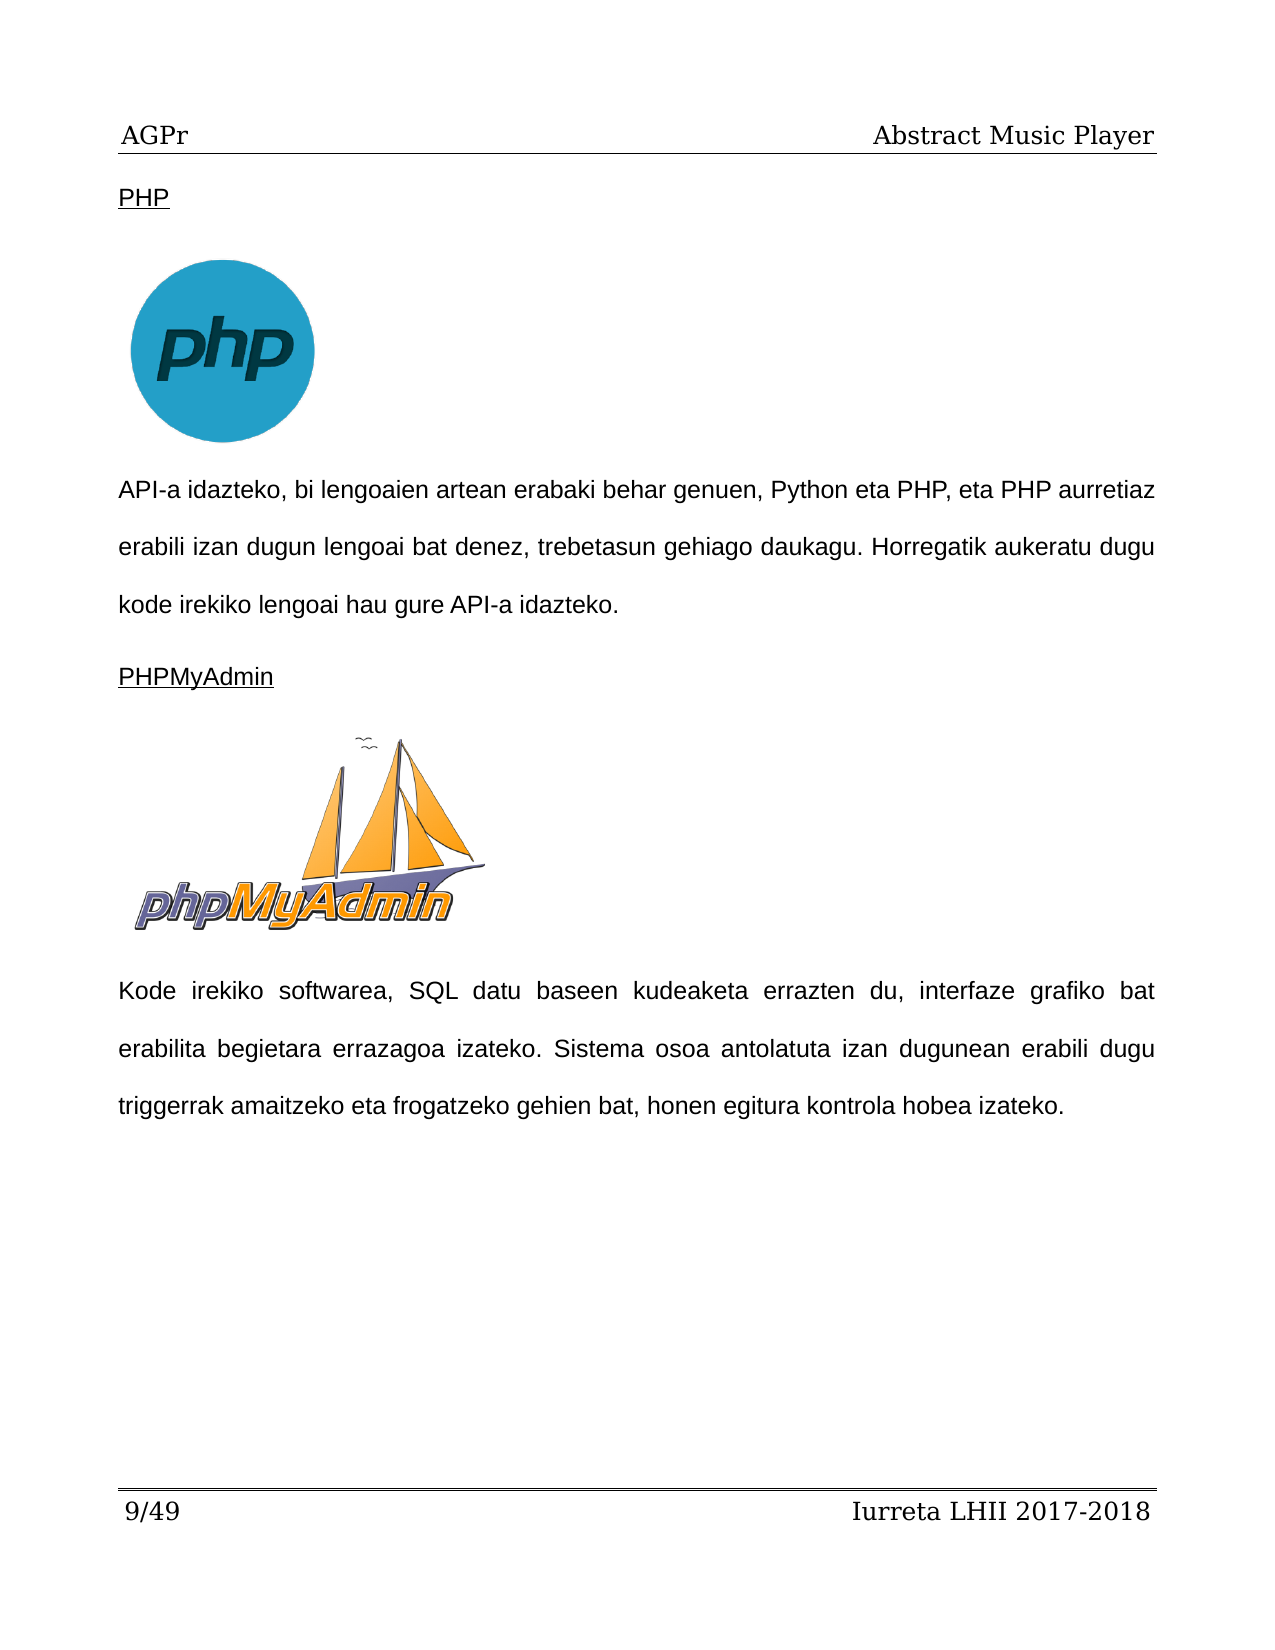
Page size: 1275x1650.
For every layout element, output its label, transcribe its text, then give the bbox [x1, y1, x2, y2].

picture [116, 719, 503, 948]
text PHPMyAdmin [118, 662, 1157, 691]
text API-a idazteko, bi lengoaien artean erabaki behar genuen, Python eta PHP, eta PHP aurretiaz erabili izan dugun lengoai bat denez, trebetasun gehiago daukagu. Horregatik aukeratu dugu kode irekiko lengoai hau gure API-a idazteko. [118, 240, 1157, 618]
text Kode irekiko softwarea, SQL datu baseen kudeaketa errazten du, interfaze grafiko bat erabilita begietara errazagoa izateko. Sistema osoa antolatuta izan dugunean erabili dugu triggerrak amaitzeko eta frogatzeko gehien bat, honen egitura kontrola hobea izateko. [118, 719, 1157, 1120]
text PHP [118, 183, 1157, 211]
picture [125, 253, 319, 446]
